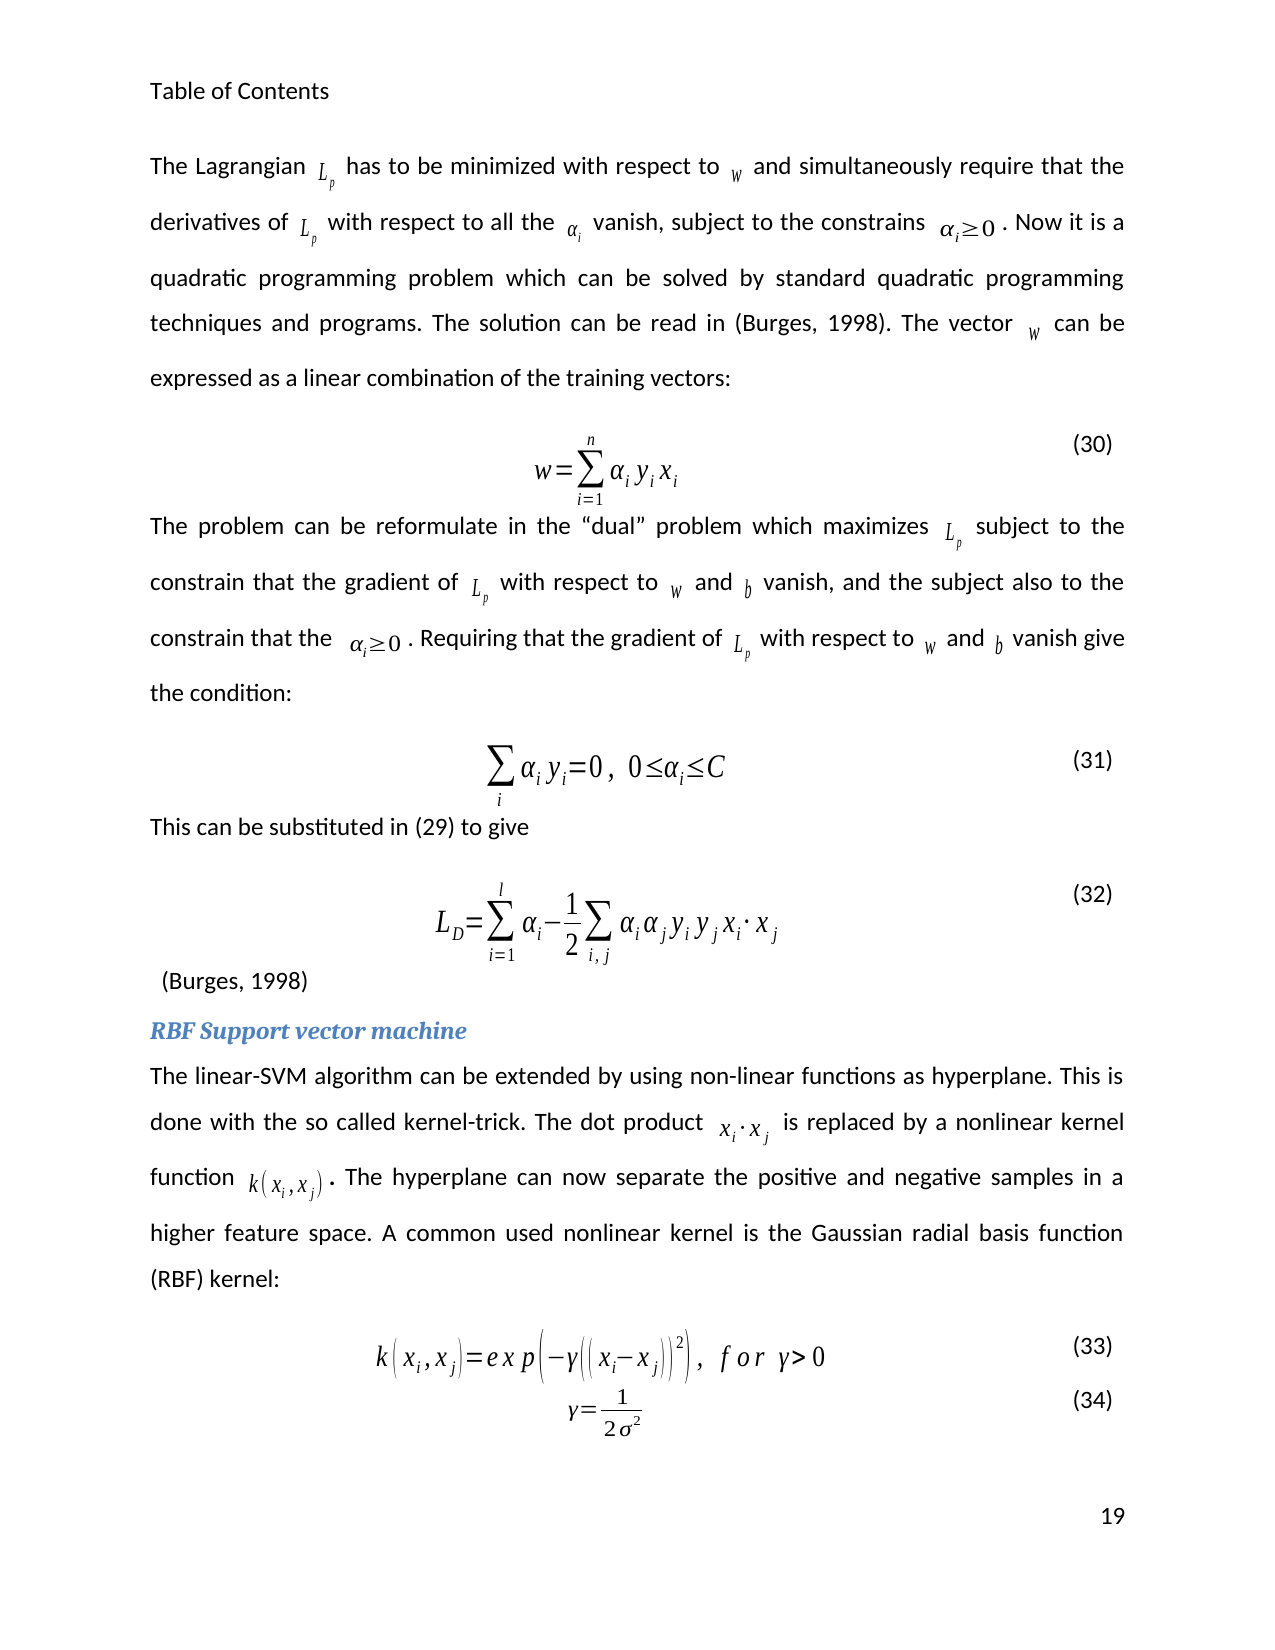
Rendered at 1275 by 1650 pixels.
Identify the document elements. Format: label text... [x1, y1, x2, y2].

table_header [150, 744, 1061, 811]
text The linear-SVM algorithm can be extended by using non-linear functions as hyperplane. This is done with the so called kernel-trick. The dot product is replaced by a nonlinear kernel function. The hyperplane can now separate the positive and negative samples in a higher feature space. A common used nonlinear kernel is the Gaussian radial basis function (RBF) kernel: [150, 1060, 1125, 1294]
table_cell (34) [1061, 1385, 1147, 1441]
table_header [150, 429, 1061, 510]
table_header (30) [1061, 429, 1147, 510]
text The Lagrangian has to be minimized with respect to and simultaneously require that the derivatives of with respect to all the vanish, subject to the constrains . Now it is a quadratic programming problem which can be solved by standard quadratic programming techniques and programs. The solution can be read in (Burges, 1998). The vector can be expressed as a linear combination of the training vectors: [150, 150, 1125, 392]
table_header (33) [1061, 1330, 1147, 1384]
table_header [150, 878, 1061, 965]
subtitle RBF Support vector machine [150, 1017, 1125, 1046]
table_header (32) [1061, 878, 1147, 965]
table_header [150, 1330, 1061, 1384]
text The problem can be reformulate in the “dual” problem which maximizes subject to the constrain that the gradient of with respect to and vanish, and the subject also to the constrain that the. Requiring that the gradient of with respect to and vanish give the condition: [150, 510, 1125, 708]
table_cell [1061, 965, 1147, 996]
table_cell (Burges, 1998) [150, 965, 1061, 996]
table_header (31) [1061, 744, 1147, 811]
text This can be substituted in (29) to give [150, 811, 1125, 842]
table_cell [150, 1385, 1061, 1441]
